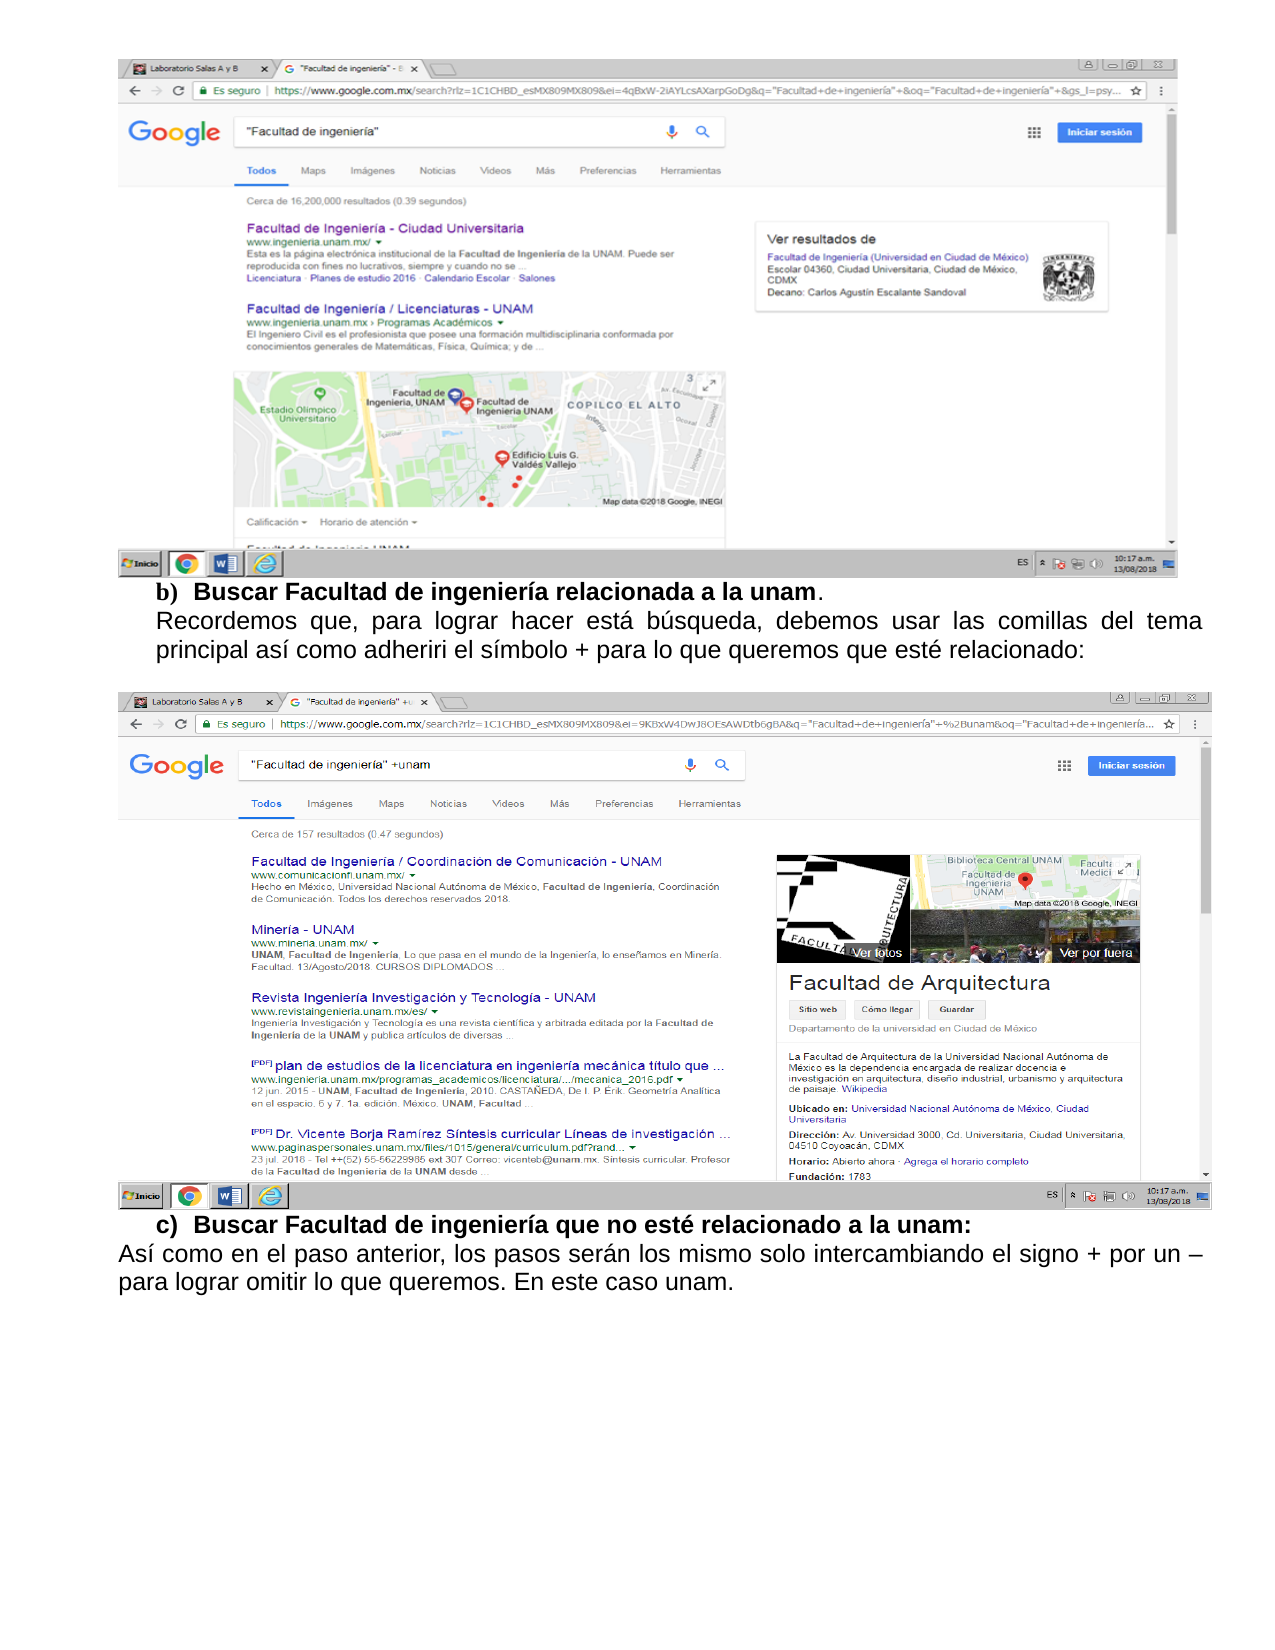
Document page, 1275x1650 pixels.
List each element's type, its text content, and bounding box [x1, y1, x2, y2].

list Buscar Facultad de ingeniería que no esté relacionado a la unam: [156, 1210, 1205, 1239]
text Recordemos que, para lograr hacer está búsqueda, debemos usar las comillas del tema principal así como adheriri el símbolo + para lo que queremos que esté relacionado: [156, 606, 1205, 663]
list Buscar Facultad de ingeniería relacionada a la unam. [156, 577, 1205, 606]
text Así como en el paso anterior, los pasos serán los mismo solo intercambiando el signo + por un – para lograr omitir lo que queremos. En este caso unam. [118, 1239, 1205, 1296]
